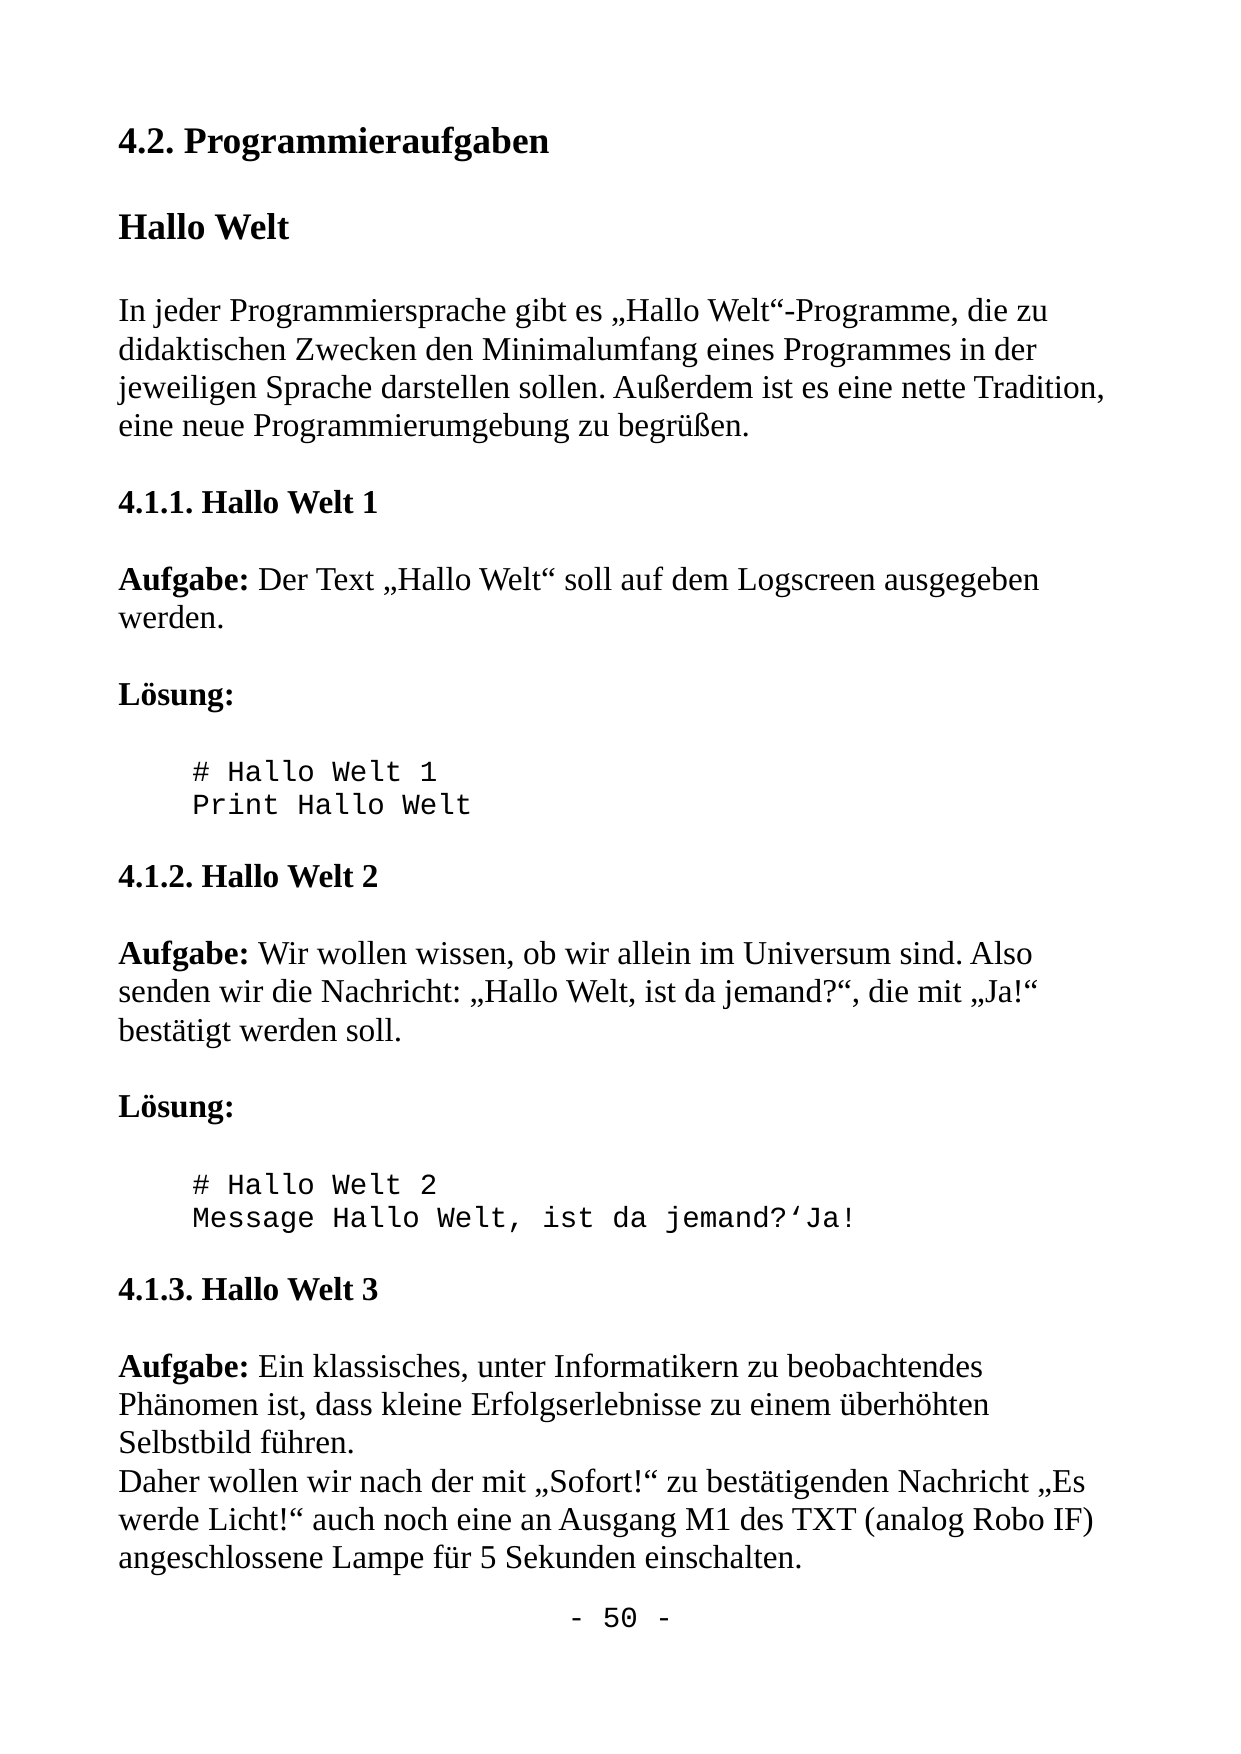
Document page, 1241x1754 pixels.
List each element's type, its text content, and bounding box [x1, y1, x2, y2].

text Lösung: [118, 674, 1122, 712]
text Daher wollen wir nach der mit „Sofort!“ zu bestätigenden Nachricht „Es werde Licht!“ auch noch eine an Ausgang M1 des TXT (analog Robo IF) angeschlossene Lampe für 5 Sekunden einschalten. [118, 1461, 1122, 1576]
text 4.2. Programmieraufgaben [118, 118, 1122, 161]
text 4.1.1. Hallo Welt 1 [118, 482, 1122, 521]
text Aufgabe: Wir wollen wissen, ob wir allein im Universum sind. Also senden wir die Nachricht: „Hallo Welt, ist da jemand?“, die mit „Ja!“ bestätigt werden soll. [118, 933, 1122, 1048]
text # Hallo Welt 2 [118, 1163, 1122, 1203]
text # Hallo Welt 1 [118, 751, 1122, 791]
text 4.1.3. Hallo Welt 3 [118, 1269, 1122, 1307]
text Aufgabe: Der Text „Hallo Welt“ soll auf dem Logscreen ausgegeben werden. [118, 559, 1122, 636]
text Hallo Welt [118, 204, 1122, 247]
text Aufgabe: Ein klassisches, unter Informatikern zu beobachtendes Phänomen ist, dass kleine Erfolgserlebnisse zu einem überhöhten Selbstbild führen. [118, 1346, 1122, 1461]
text Message Hallo Welt, ist da jemand?‘Ja! [118, 1203, 1122, 1236]
text 4.1.2. Hallo Welt 2 [118, 857, 1122, 895]
text In jeder Programmiersprache gibt es „Hallo Welt“-Programme, die zu didaktischen Zwecken den Minimalumfang eines Programmes in der jeweiligen Sprache darstellen sollen. Außerdem ist es eine nette Tradition, eine neue Programmierumgebung zu begrüßen. [118, 291, 1122, 444]
text Print Hallo Welt [118, 791, 1122, 823]
text Lösung: [118, 1087, 1122, 1125]
